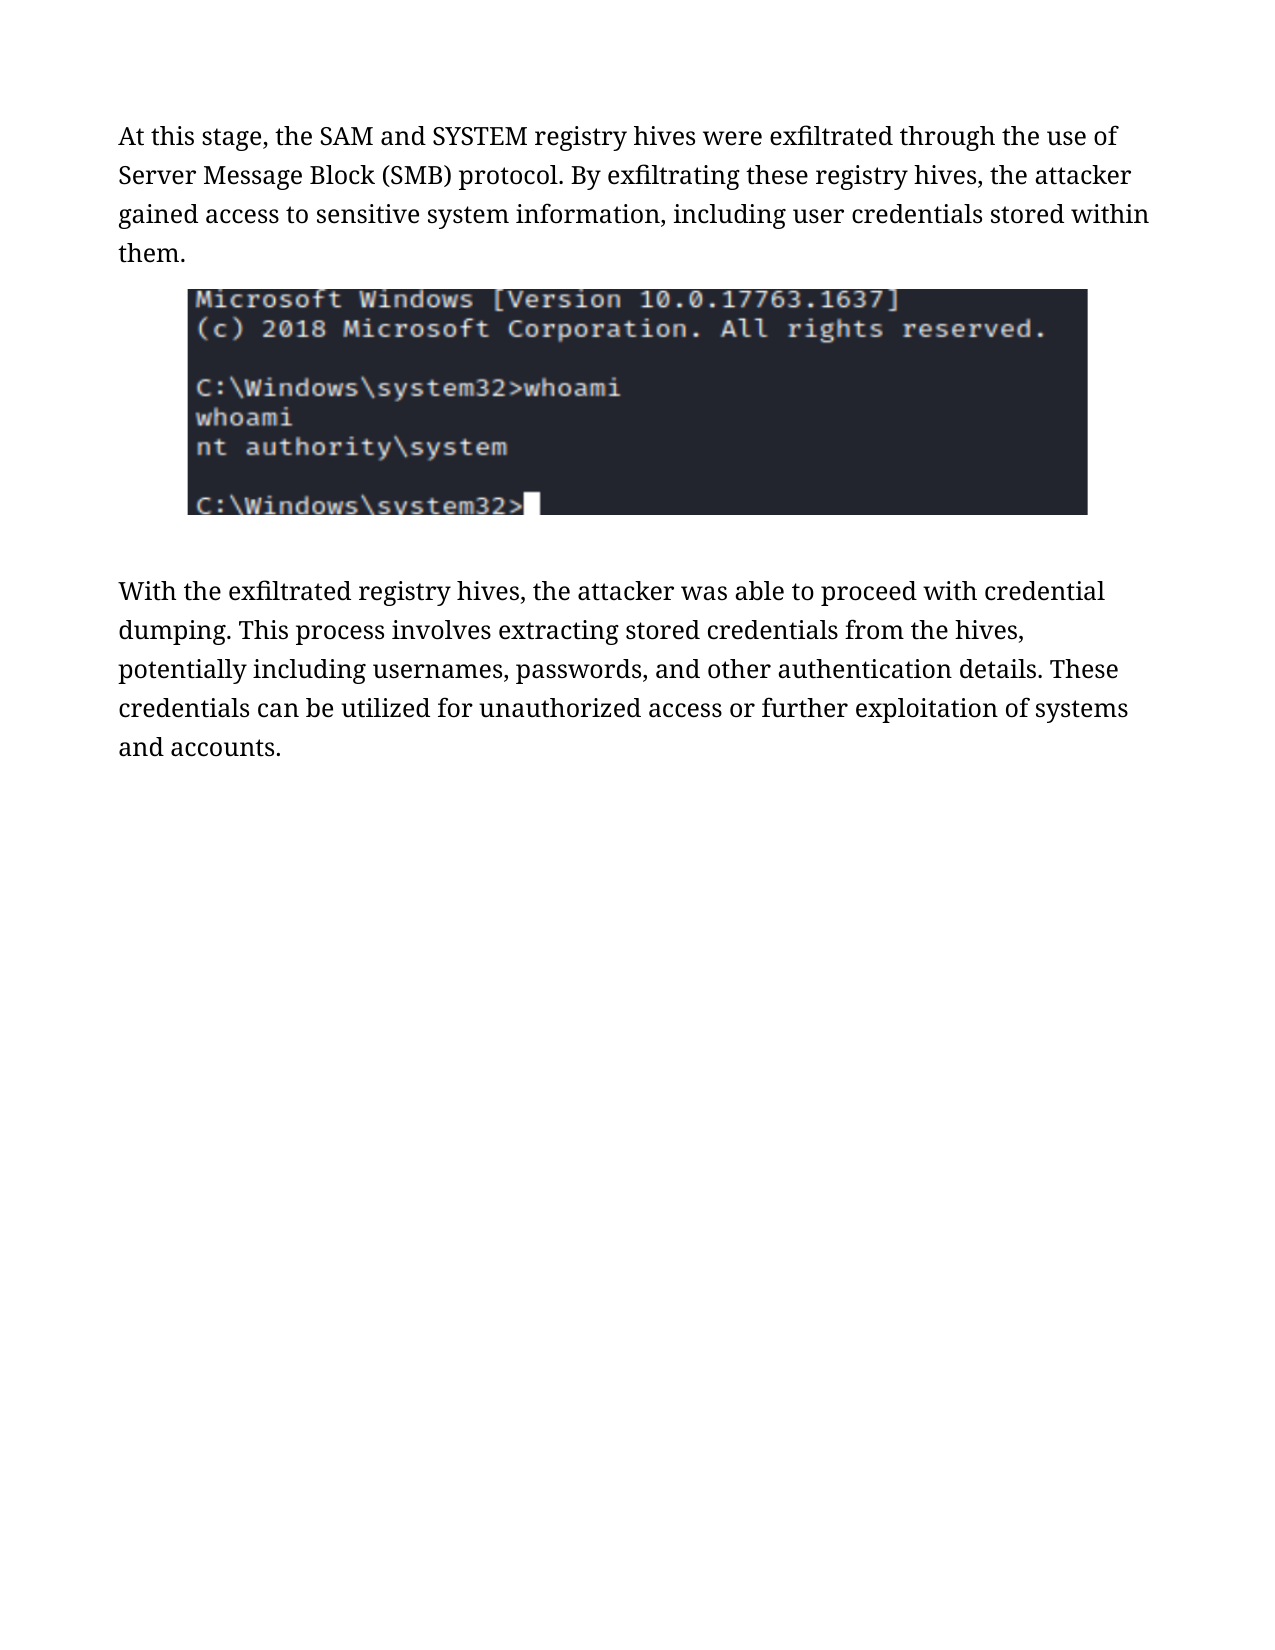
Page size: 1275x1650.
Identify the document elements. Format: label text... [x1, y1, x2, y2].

text With the exfiltrated registry hives, the attacker was able to proceed with credential dumping. This process involves extracting stored credentials from the hives, potentially including usernames, passwords, and other authentication details. These credentials can be utilized for unauthorized access or further exploitation of systems and accounts. [118, 573, 1157, 764]
picture [187, 289, 1088, 515]
text At this stage, the SAM and SYSTEM registry hives were exfiltrated through the use of Server Message Block (SMB) protocol. By exfiltrating these registry hives, the attacker gained access to sensitive system information, including user credentials stored within them. [118, 118, 1157, 270]
